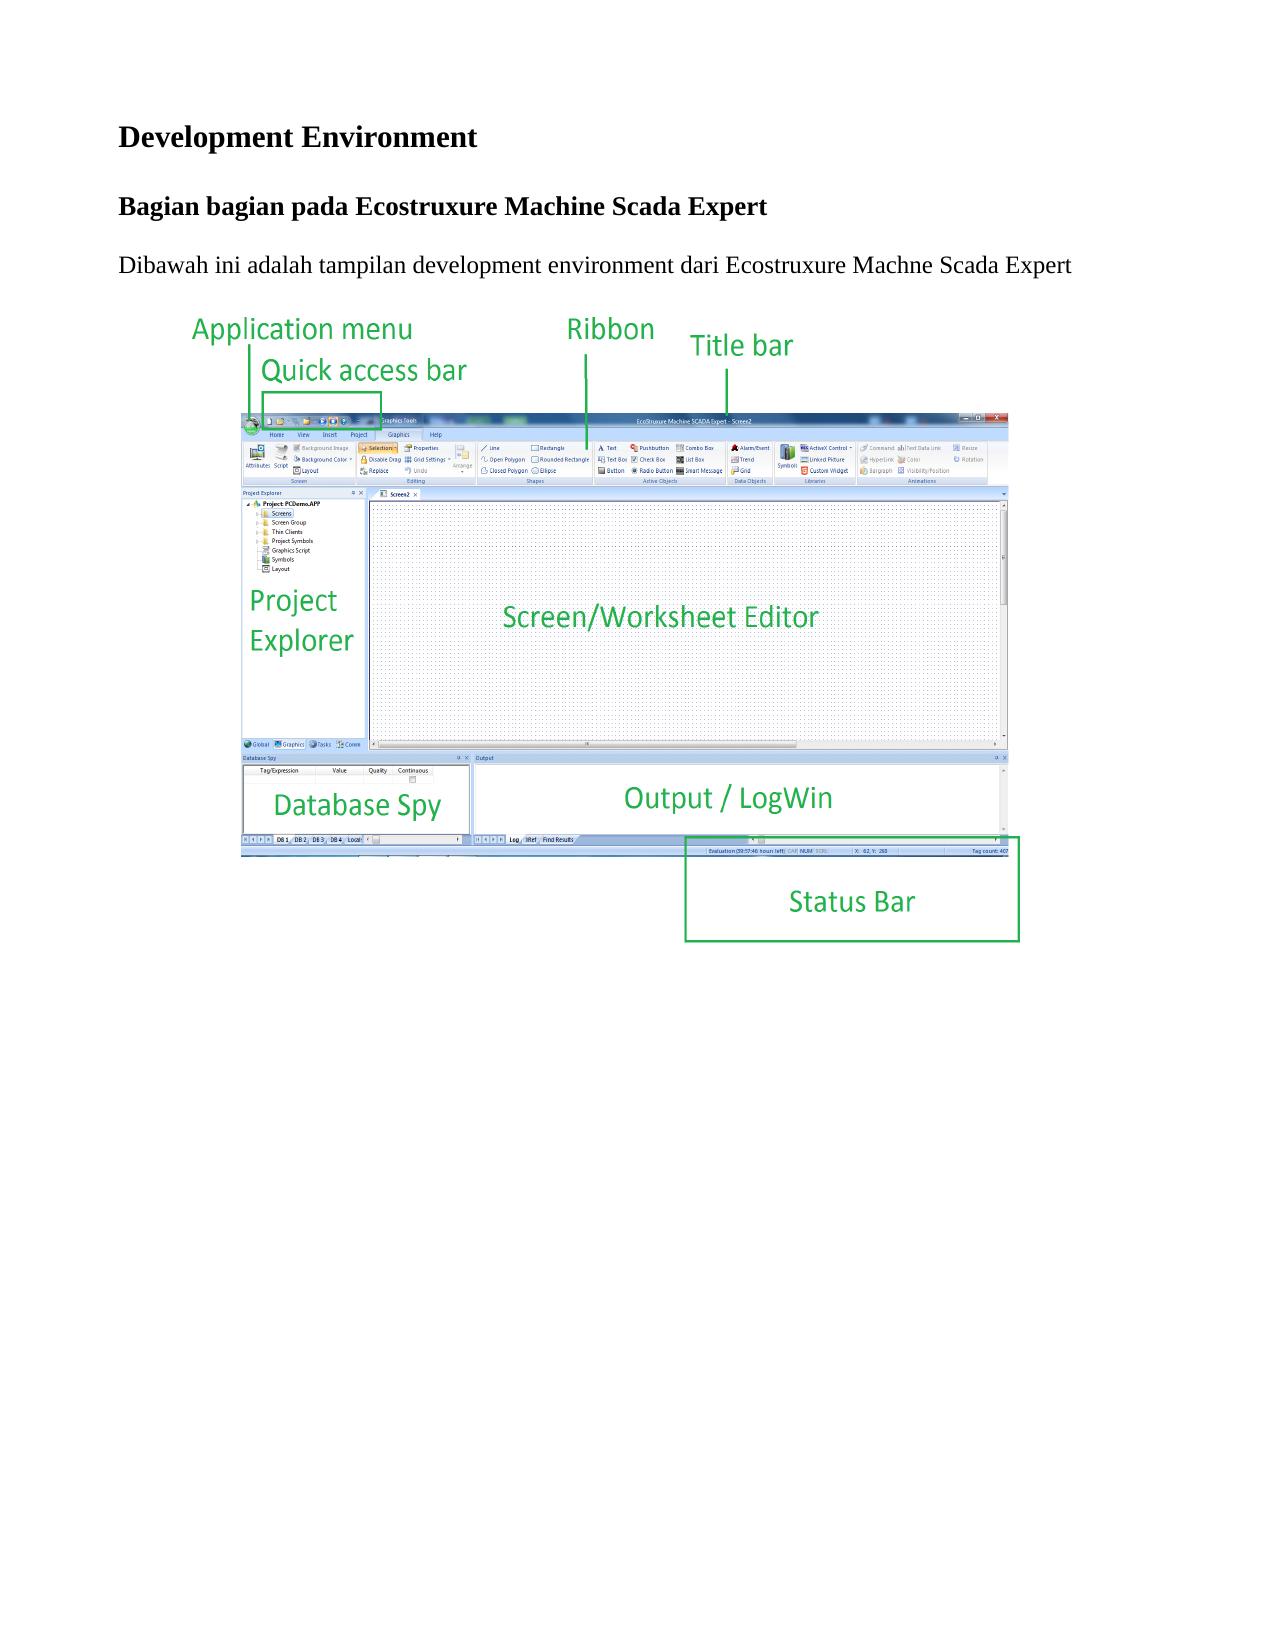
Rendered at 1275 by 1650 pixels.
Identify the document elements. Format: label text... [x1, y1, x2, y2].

text Development Environment [118, 118, 1157, 154]
text Bagian bagian pada Ecostruxure Machine Scada Expert [118, 190, 1157, 221]
text Dibawah ini adalah tampilan development environment dari Ecostruxure Machne Scada Expert [118, 250, 1157, 279]
picture [135, 307, 1140, 1006]
